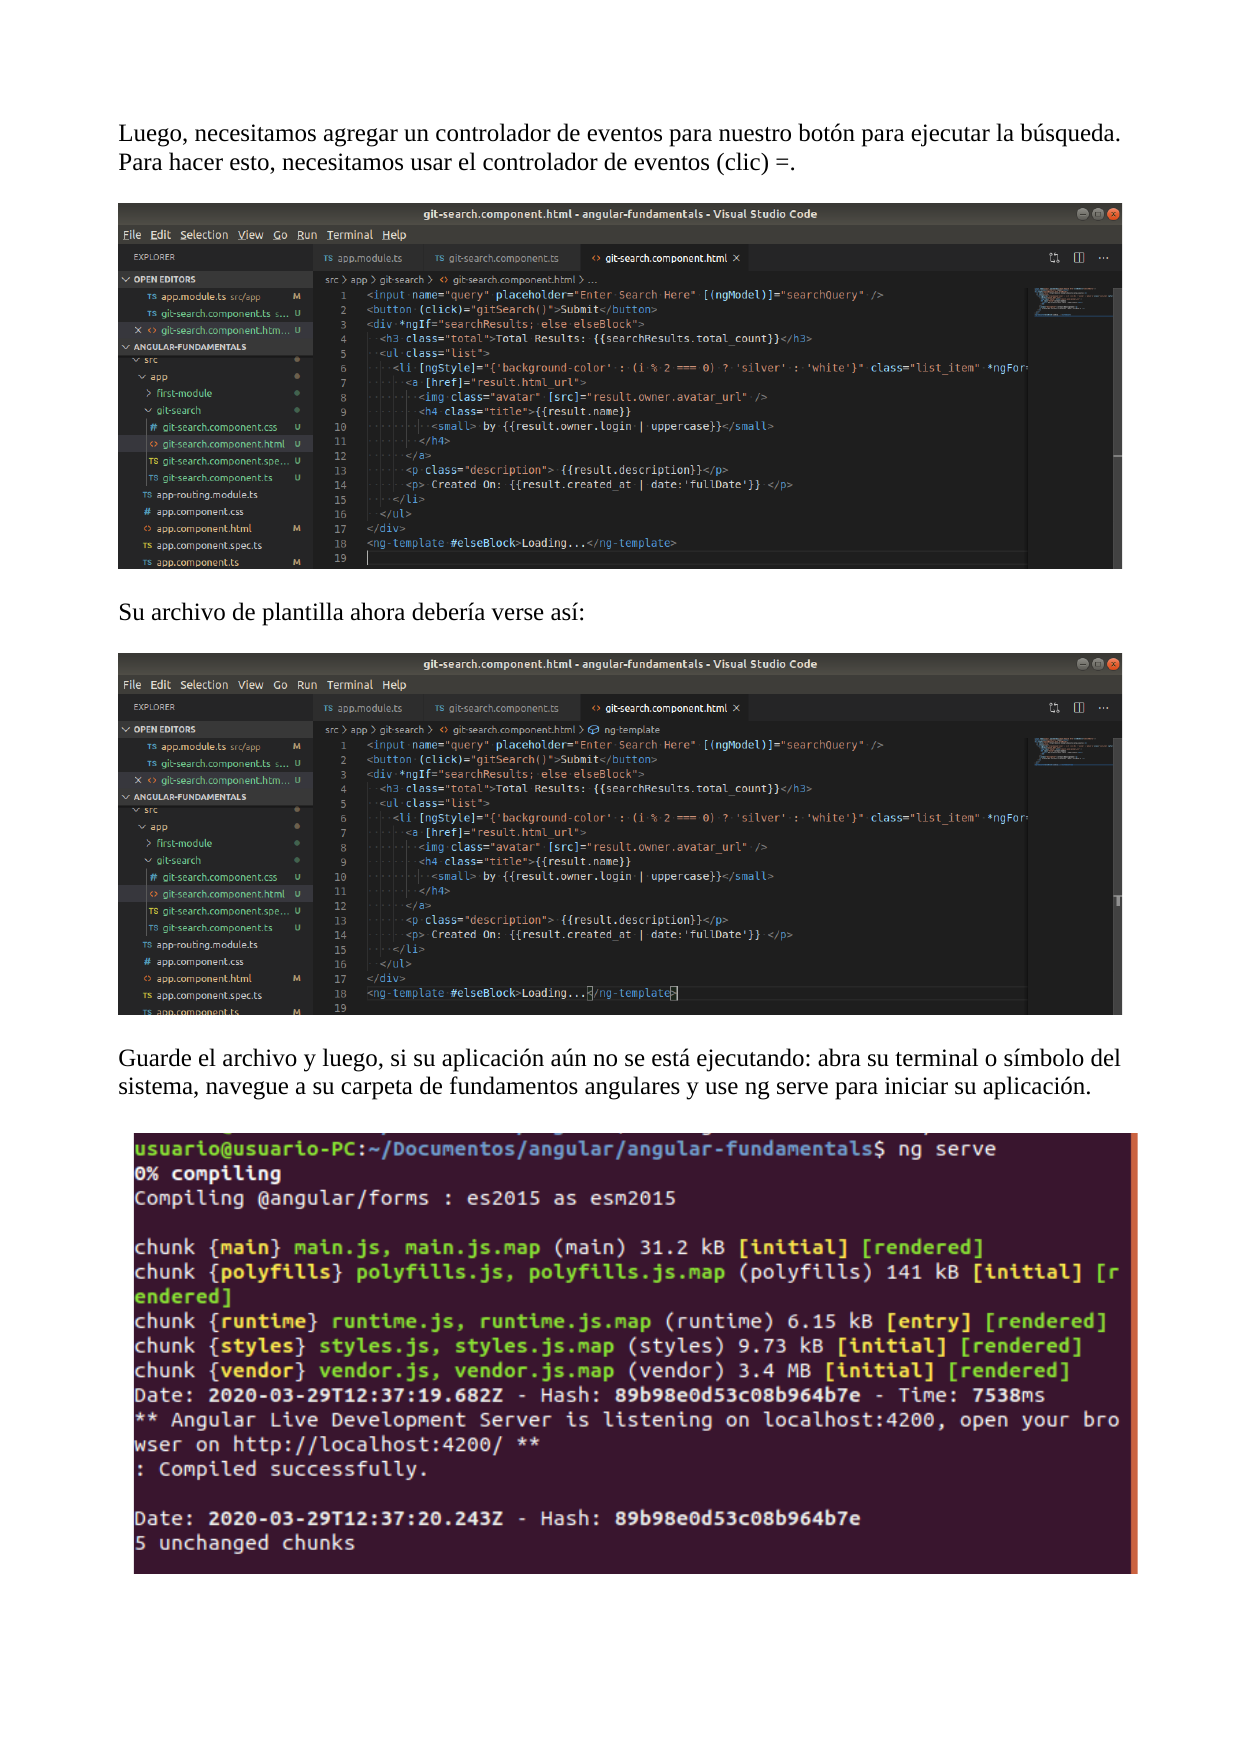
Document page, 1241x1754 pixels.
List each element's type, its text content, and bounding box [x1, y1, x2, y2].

text Guarde el archivo y luego, si su aplicación aún no se está ejecutando: abra su terminal o símbolo del sistema, navegue a su carpeta de fundamentos angulares y use ng serve para iniciar su aplicación. [118, 1043, 1122, 1100]
picture [118, 203, 1123, 569]
picture [133, 1133, 1138, 1574]
text Su archivo de plantilla ahora debería verse así: [118, 597, 1122, 625]
text Luego, necesitamos agregar un controlador de eventos para nuestro botón para ejecutar la búsqueda. Para hacer esto, necesitamos usar el controlador de eventos (clic) =. [118, 118, 1122, 176]
picture [118, 653, 1123, 1015]
